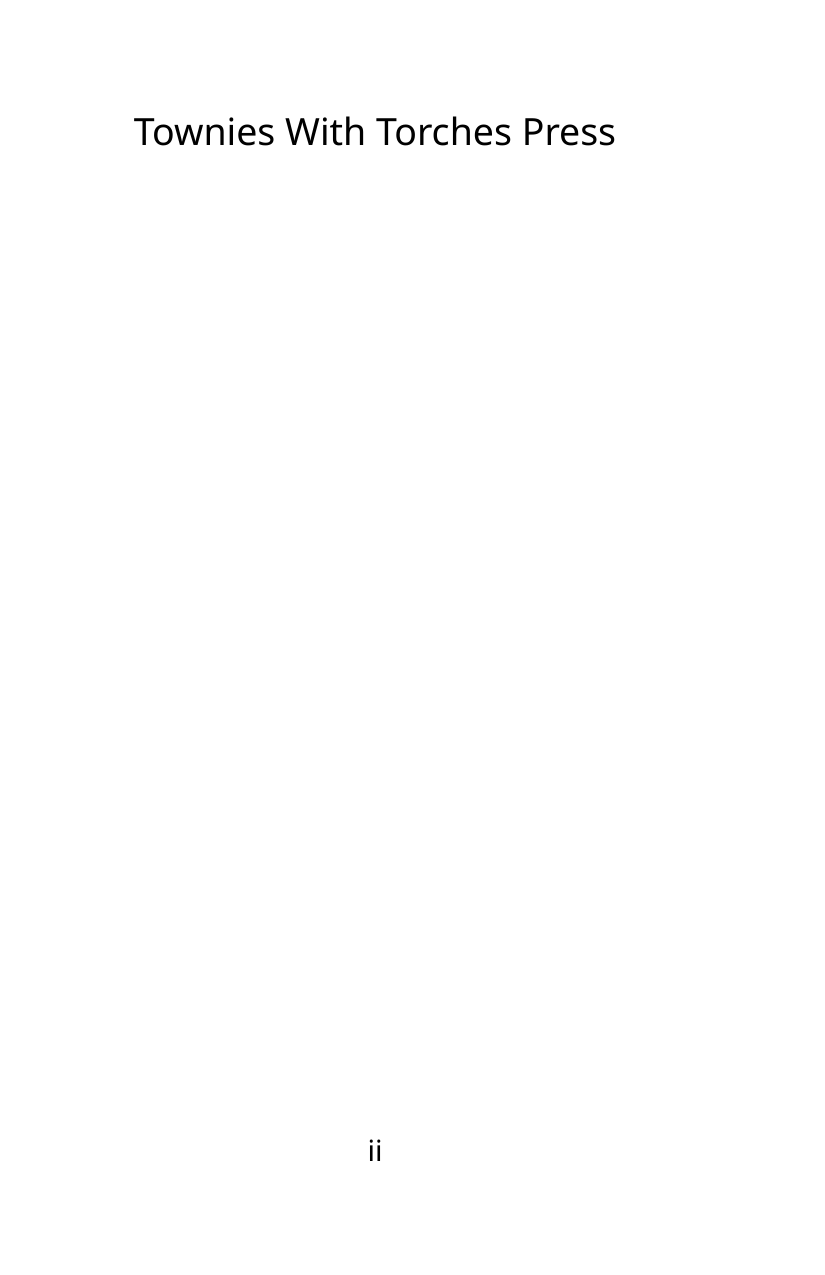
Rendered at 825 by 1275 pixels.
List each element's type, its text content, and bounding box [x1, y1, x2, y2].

text Townies With Torches Press [105, 105, 645, 156]
